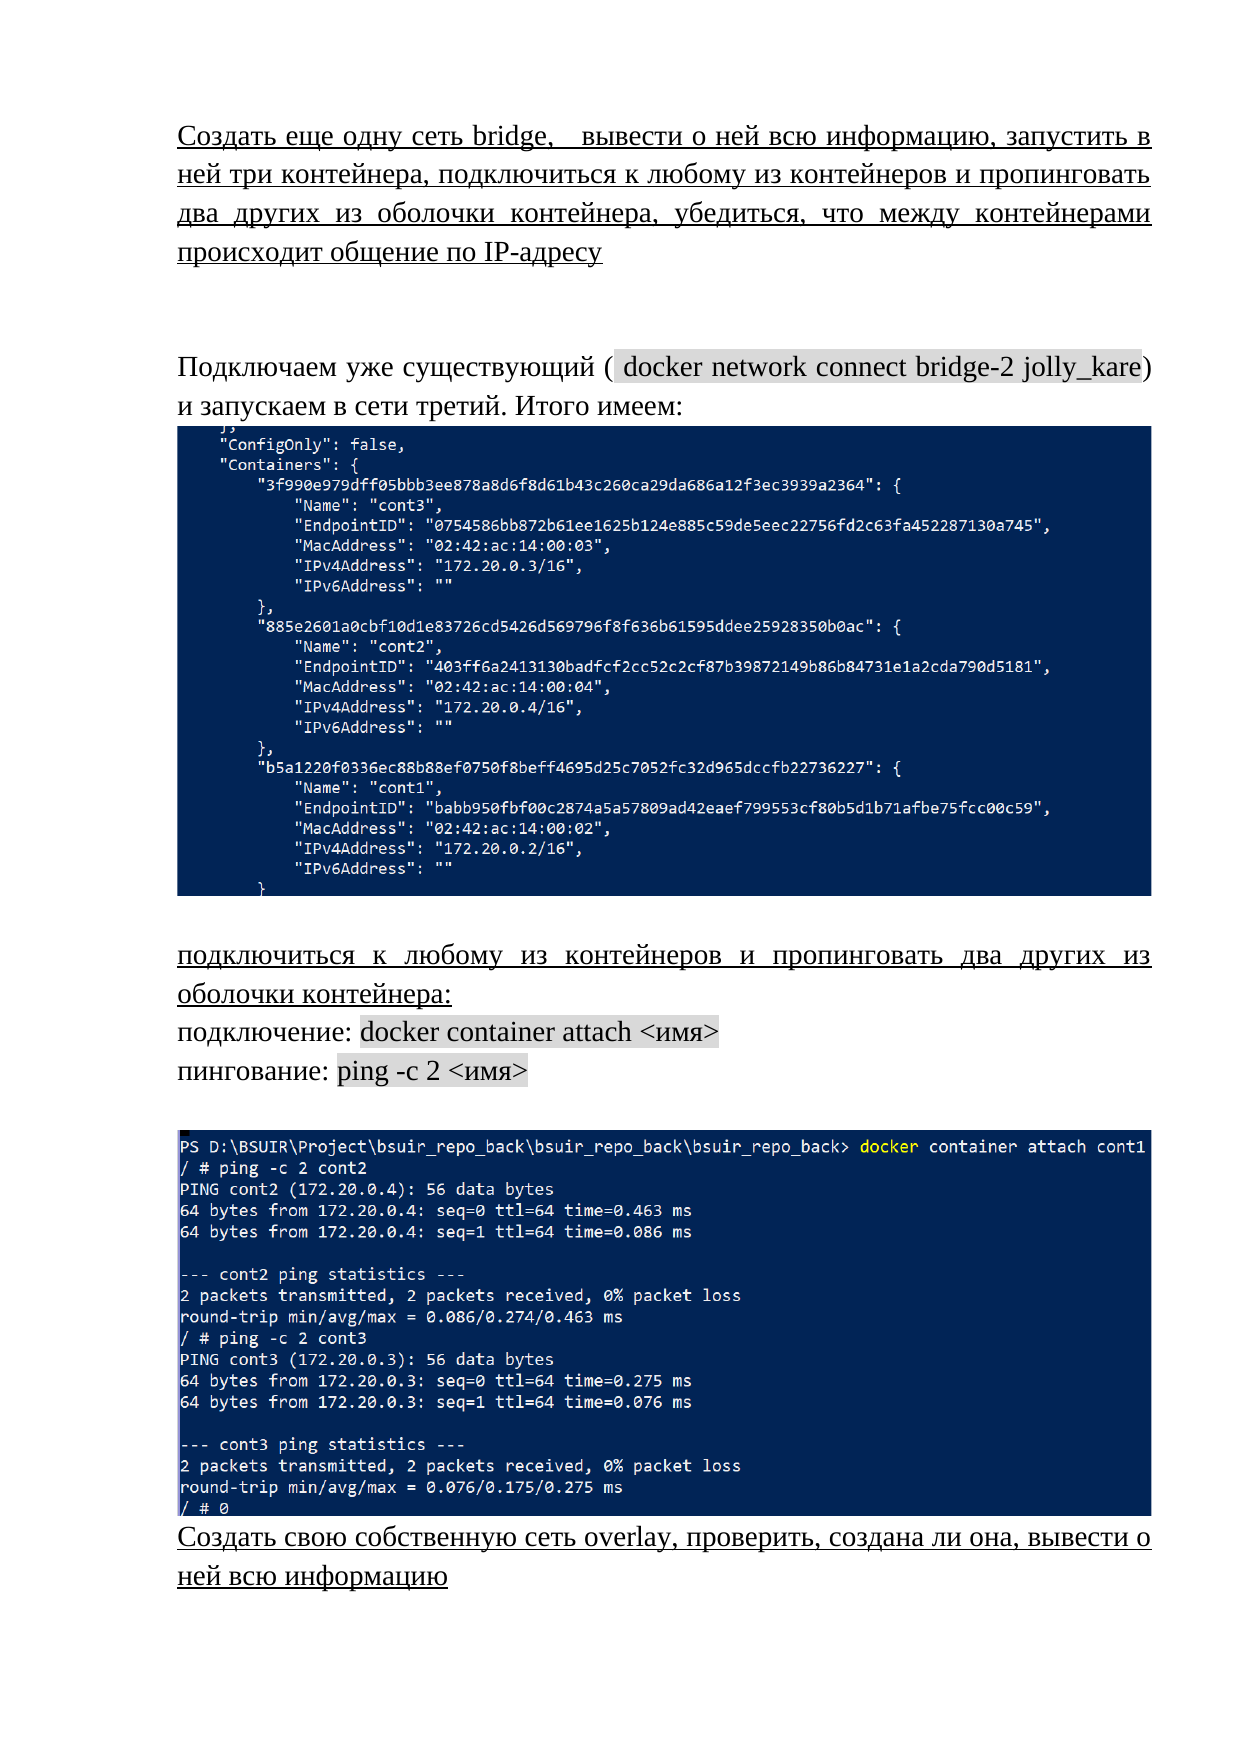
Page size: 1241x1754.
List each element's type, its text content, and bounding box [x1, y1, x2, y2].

text пингование: ping -c 2 <имя> [177, 1053, 1152, 1087]
text происходит общение по IP-адресу [177, 226, 1152, 267]
picture [177, 1130, 1152, 1516]
text Подключаем уже существующий ( docker network connect bridge-2 jolly_kare) и запускаем в сети третий. Итого имеем: [177, 349, 1152, 421]
text подключиться к любому из контейнеров и пропинговать два других из [177, 937, 1152, 966]
text Создать еще одну сеть bridge, вывести о ней всю информацию, запустить в [177, 118, 1152, 147]
text Создать свою собственную сеть overlay, проверить, создана ли она, вывести о [177, 1519, 1152, 1549]
picture [177, 426, 1152, 896]
text ней всю информацию [177, 1550, 1152, 1592]
text оболочки контейнера: [177, 968, 1152, 1009]
text ней три контейнера, подключиться к любому из контейнеров и пропинговать два других из оболочки контейнера, убедиться, что между контейнерами [177, 149, 1152, 224]
text подключение: docker container attach <имя> [177, 1014, 1152, 1048]
